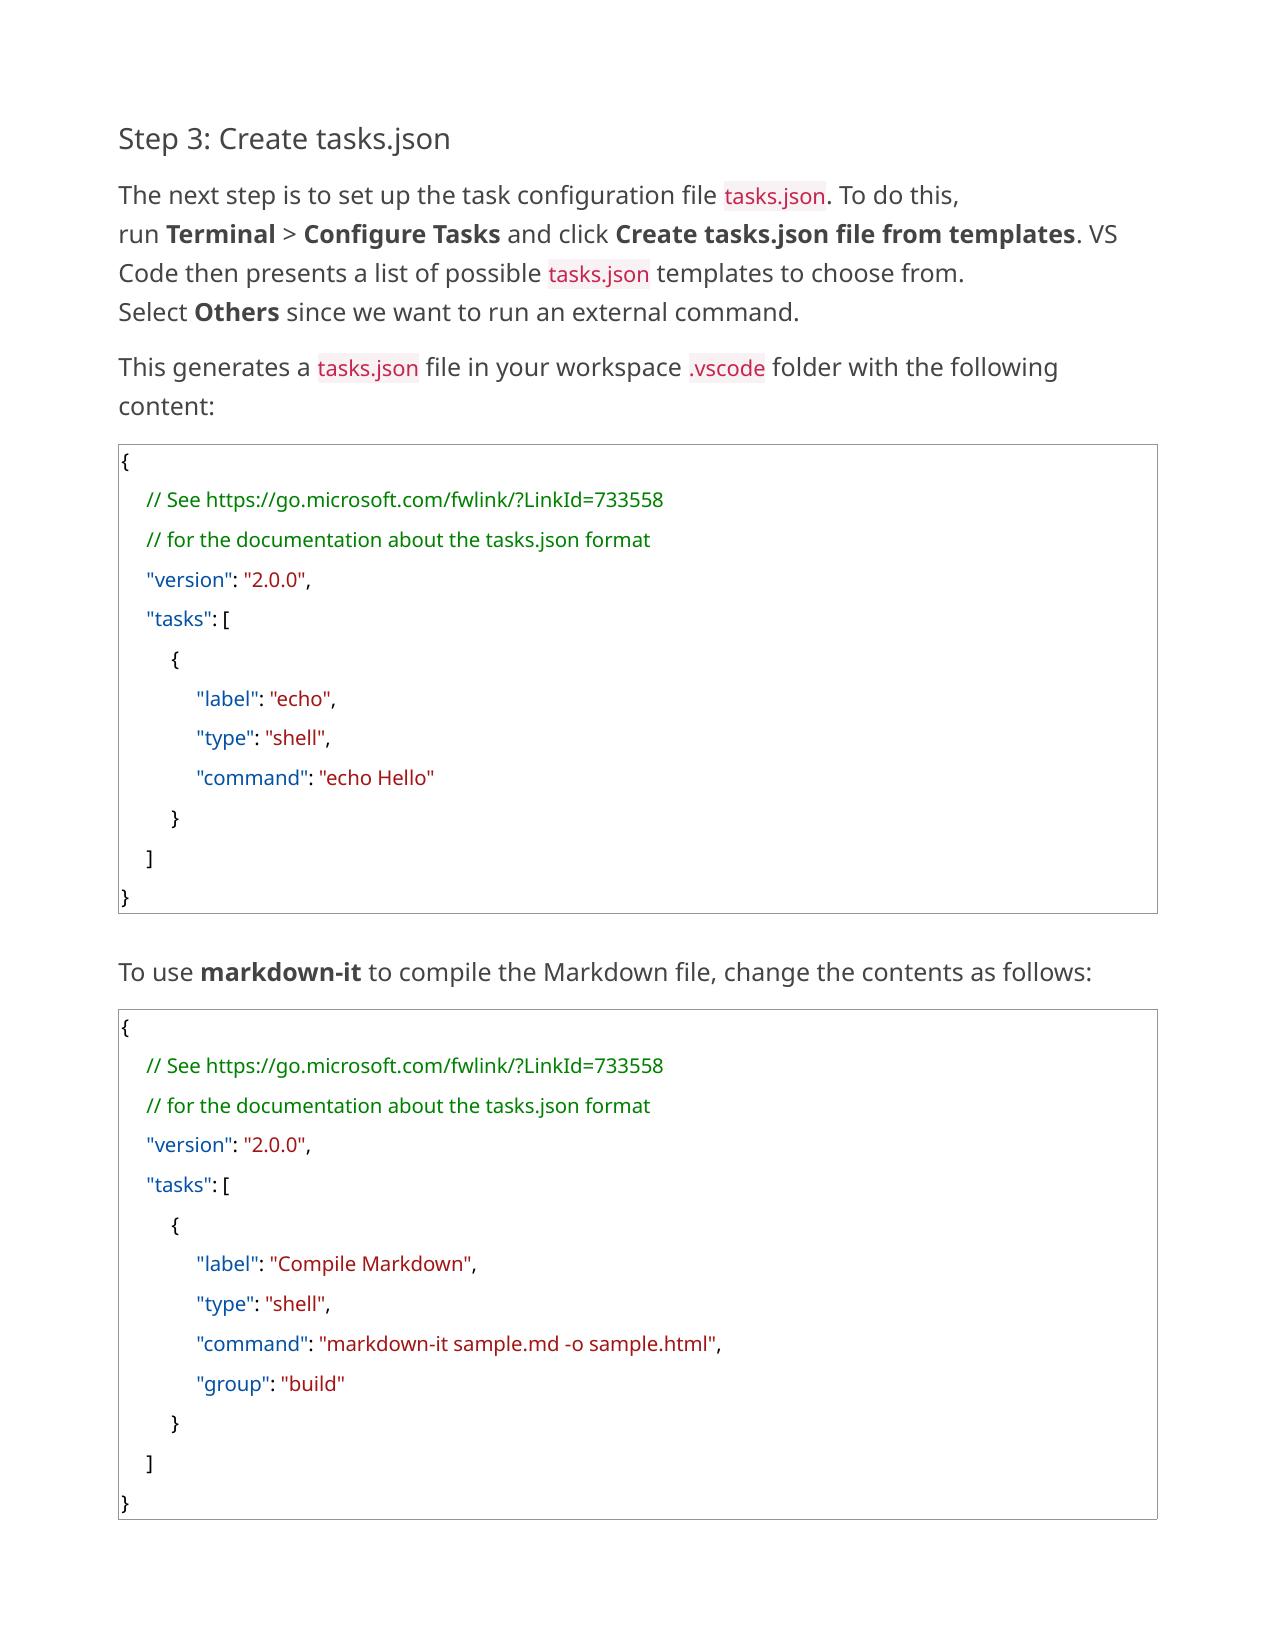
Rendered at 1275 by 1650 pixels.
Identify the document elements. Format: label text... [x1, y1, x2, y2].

text "tasks": [ [119, 1168, 1157, 1199]
text { [119, 642, 1157, 673]
text { [119, 1207, 1157, 1238]
text This generates a tasks.json file in your workspace .vscode folder with the following content: [118, 350, 1157, 423]
text "command": "markdown-it sample.md -o sample.html", [119, 1326, 1157, 1357]
text } [119, 1485, 1157, 1519]
text } [119, 1406, 1157, 1437]
text "version": "2.0.0", [119, 562, 1157, 593]
text } [119, 880, 1157, 913]
text // for the documentation about the tasks.json format [119, 1088, 1157, 1119]
text "version": "2.0.0", [119, 1128, 1157, 1159]
text To use markdown-it to compile the Markdown file, change the contents as follows: [118, 954, 1157, 989]
text { [119, 445, 1157, 474]
text } [119, 800, 1157, 831]
text // for the documentation about the tasks.json format [119, 523, 1157, 554]
text "type": "shell", [119, 1287, 1157, 1318]
text // See https://go.microsoft.com/fwlink/?LinkId=733558 [119, 1049, 1157, 1080]
text ] [119, 1446, 1157, 1477]
text ] [119, 840, 1157, 871]
text "tasks": [ [119, 602, 1157, 633]
text "label": "echo", [119, 681, 1157, 712]
subtitle Step 3: Create tasks.json [118, 118, 1157, 158]
text // See https://go.microsoft.com/fwlink/?LinkId=733558 [119, 483, 1157, 514]
text { [119, 1010, 1157, 1040]
text The next step is to set up the task configuration file tasks.json. To do this, run Terminal > Configure Tasks and click Create tasks.json file from templates. VS Code then presents a list of possible tasks.json templates to choose from. Select Others since we want to run an external command. [118, 177, 1157, 329]
text "group": "build" [119, 1366, 1157, 1397]
text "command": "echo Hello" [119, 761, 1157, 792]
text "label": "Compile Markdown", [119, 1247, 1157, 1278]
text "type": "shell", [119, 721, 1157, 752]
